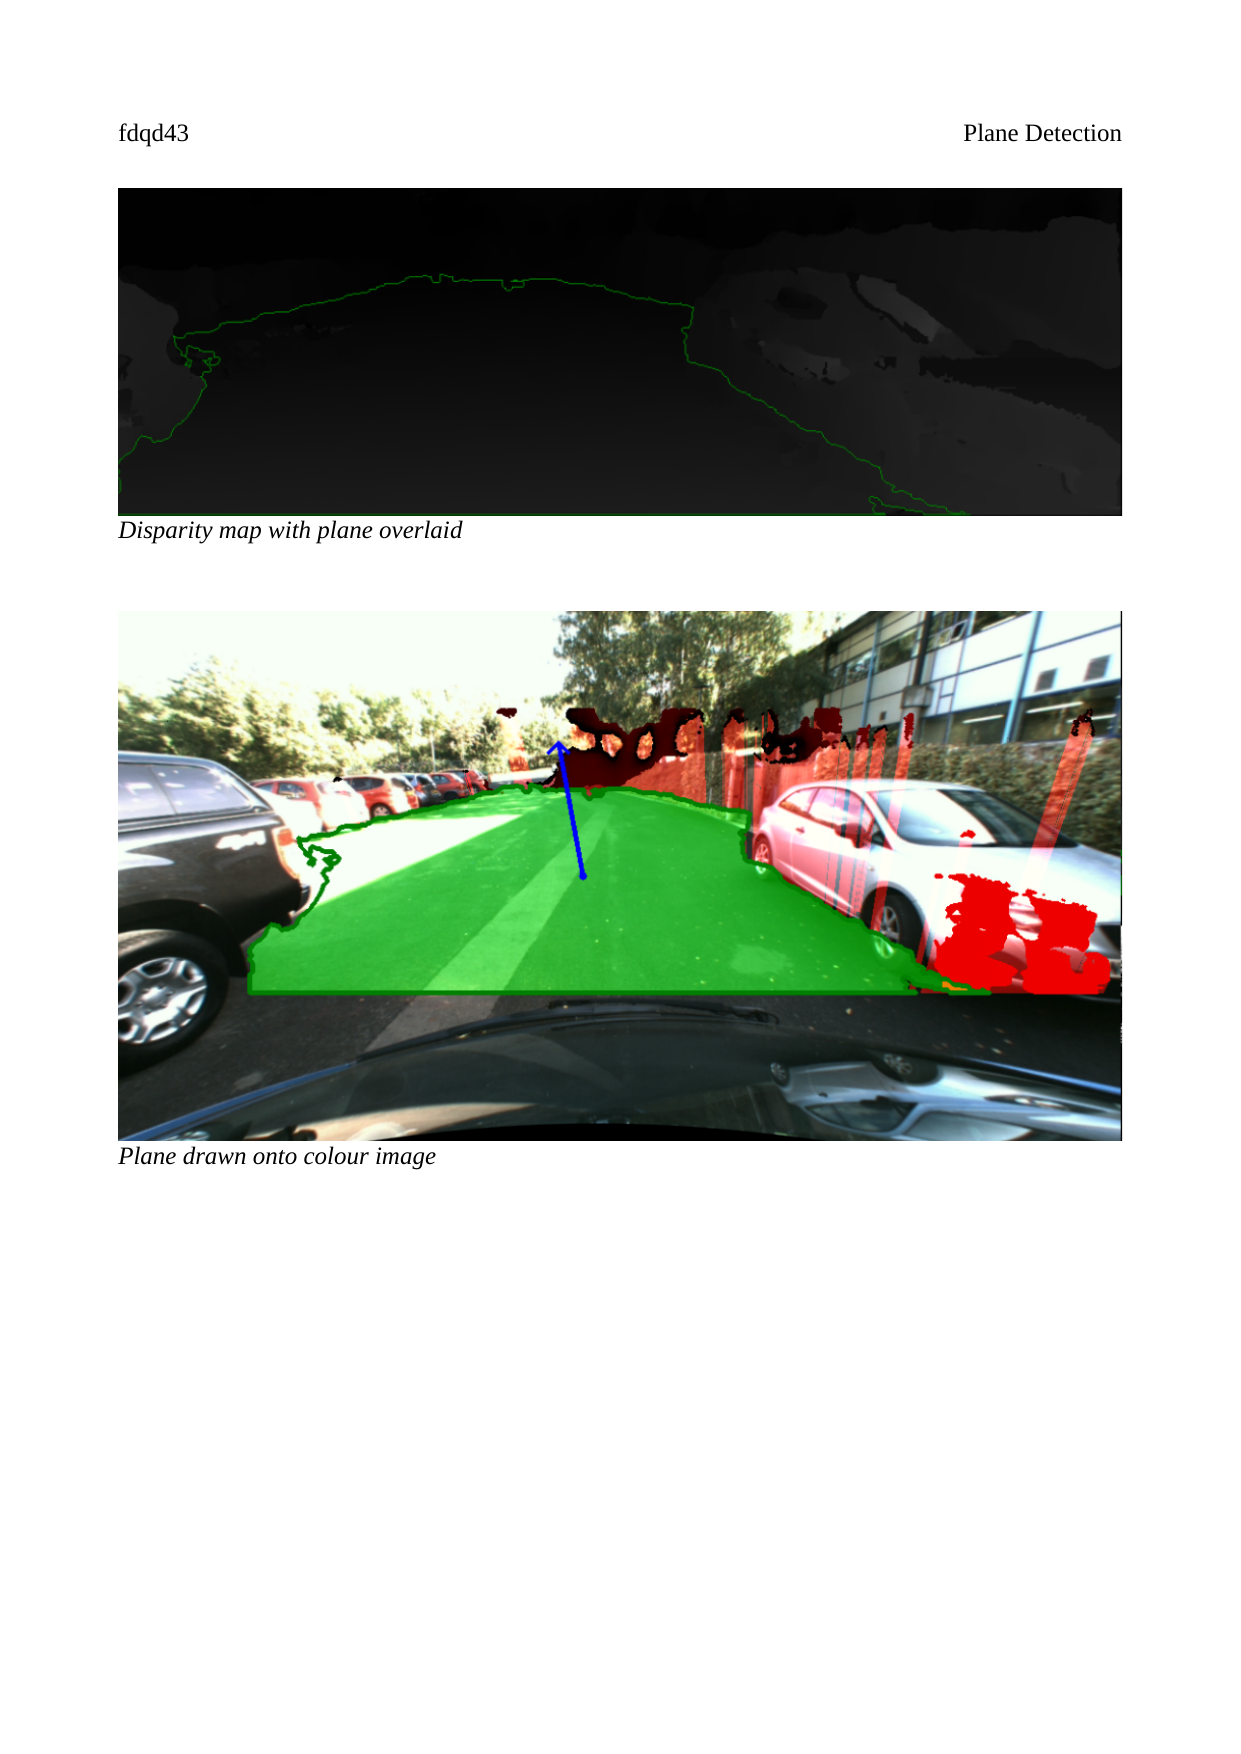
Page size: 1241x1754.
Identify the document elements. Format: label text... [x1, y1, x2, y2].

text Plane drawn onto colour image [118, 1141, 1122, 1170]
picture [118, 611, 1123, 1141]
text Disparity map with plane overlaid [118, 516, 1122, 544]
picture [118, 188, 1123, 516]
